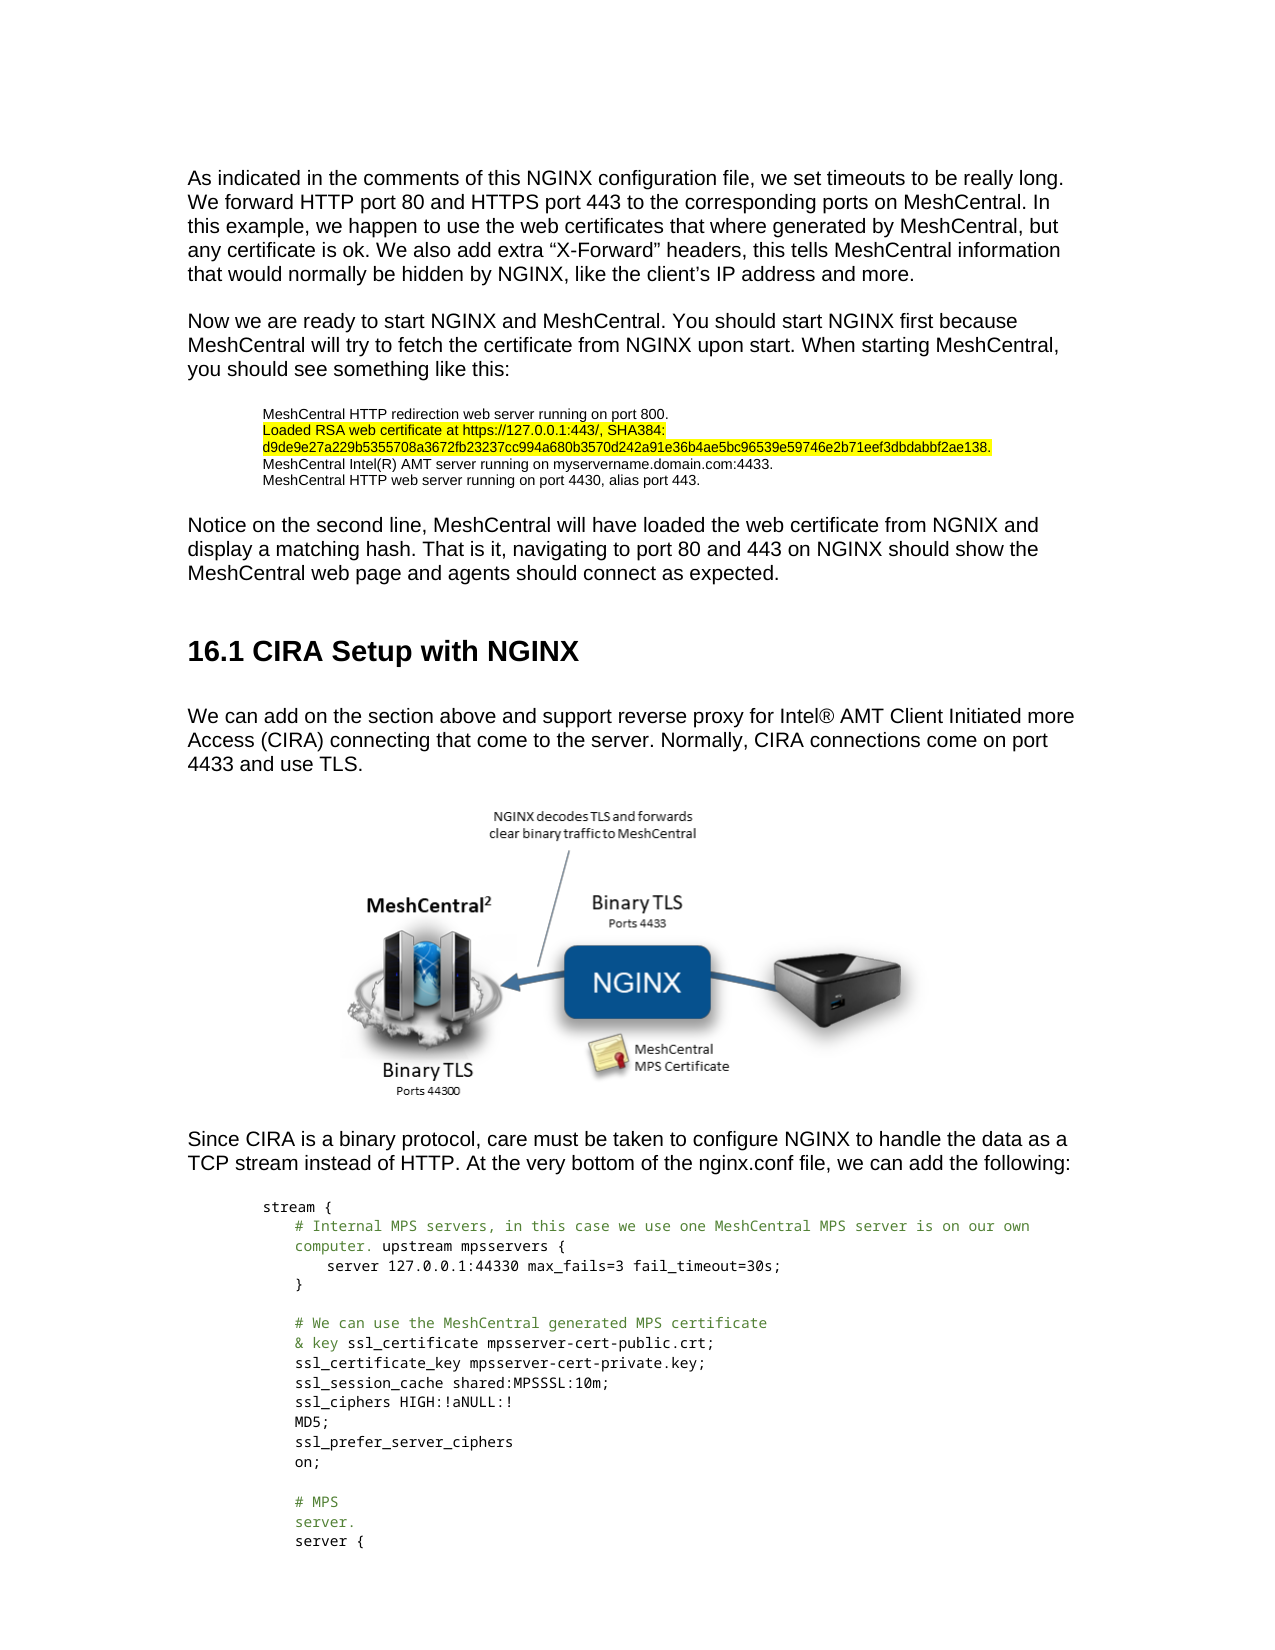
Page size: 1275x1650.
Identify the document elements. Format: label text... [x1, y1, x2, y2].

picture [340, 799, 935, 1106]
text # We can use the MeshCentral generated MPS certificate & key ssl_certificate mpsserver-cert-public.crt; ssl_certificate_key mpsserver-cert-private.key; ssl_session_cache shared:MPSSSL:10m; [294, 1313, 778, 1392]
text server 127.0.0.1:44330 max_fails=3 fail_timeout=30s; [326, 1256, 1179, 1276]
text # Internal MPS servers, in this case we use one MeshCentral MPS server is on our own computer. upstream mpsservers { [294, 1216, 1083, 1256]
text } [294, 1276, 1179, 1293]
text # MPS server. server { [294, 1491, 401, 1551]
text MeshCentral HTTP web server running on port 4430, alias port 443. [262, 472, 1179, 489]
text We can add on the section above and support reverse proxy for Intel® AMT Client Initiated more Access (CIRA) connecting that come to the server. Normally, CIRA connections come on port 4433 and use TLS. [187, 704, 1083, 776]
text MeshCentral HTTP redirection web server running on port 800. Loaded RSA web certificate at https://127.0.0.1:443/, SHA384: [262, 405, 687, 439]
text Since CIRA is a binary protocol, care must be taken to configure NGINX to handle the data as a TCP stream instead of HTTP. At the very bottom of the nginx.conf file, we can add the following: [187, 1127, 1083, 1174]
text Now we are ready to start NGINX and MeshCentral. You should start NGINX first because MeshCentral will try to fetch the certificate from NGINX upon start. When starting MeshCentral, you should see something like this: [187, 309, 1083, 381]
text ssl_ciphers HIGH:!aNULL:!MD5; ssl_prefer_server_ciphers on; [294, 1392, 529, 1472]
text stream { [262, 1199, 1179, 1216]
text d9de9e27a229b5355708a3672fb23237cc994a680b3570d242a91e36b4ae5bc96539e59746e2b71eef3dbdabbf2ae138. MeshCentral Intel(R) AMT server running on myservername.domain.com:4433. [262, 439, 1047, 472]
text As indicated in the comments of this NGINX configuration file, we set timeouts to be really long. We forward HTTP port 80 and HTTPS port 443 to the corresponding ports on MeshCentral. In this example, we happen to use the web certificates that where generated by MeshCentral, but any certificate is ok. We also add extra “X-Forward” headers, this tells MeshCentral information that would normally be hidden by NGINX, like the client’s IP address and more. [187, 166, 1070, 285]
subtitle 16.1 CIRA Setup with NGINX [187, 634, 1179, 667]
text Notice on the second line, MeshCentral will have loaded the web certificate from NGNIX and display a matching hash. That is it, navigating to port 80 and 443 on NGINX should show the MeshCentral web page and agents should connect as expected. [187, 513, 1040, 585]
